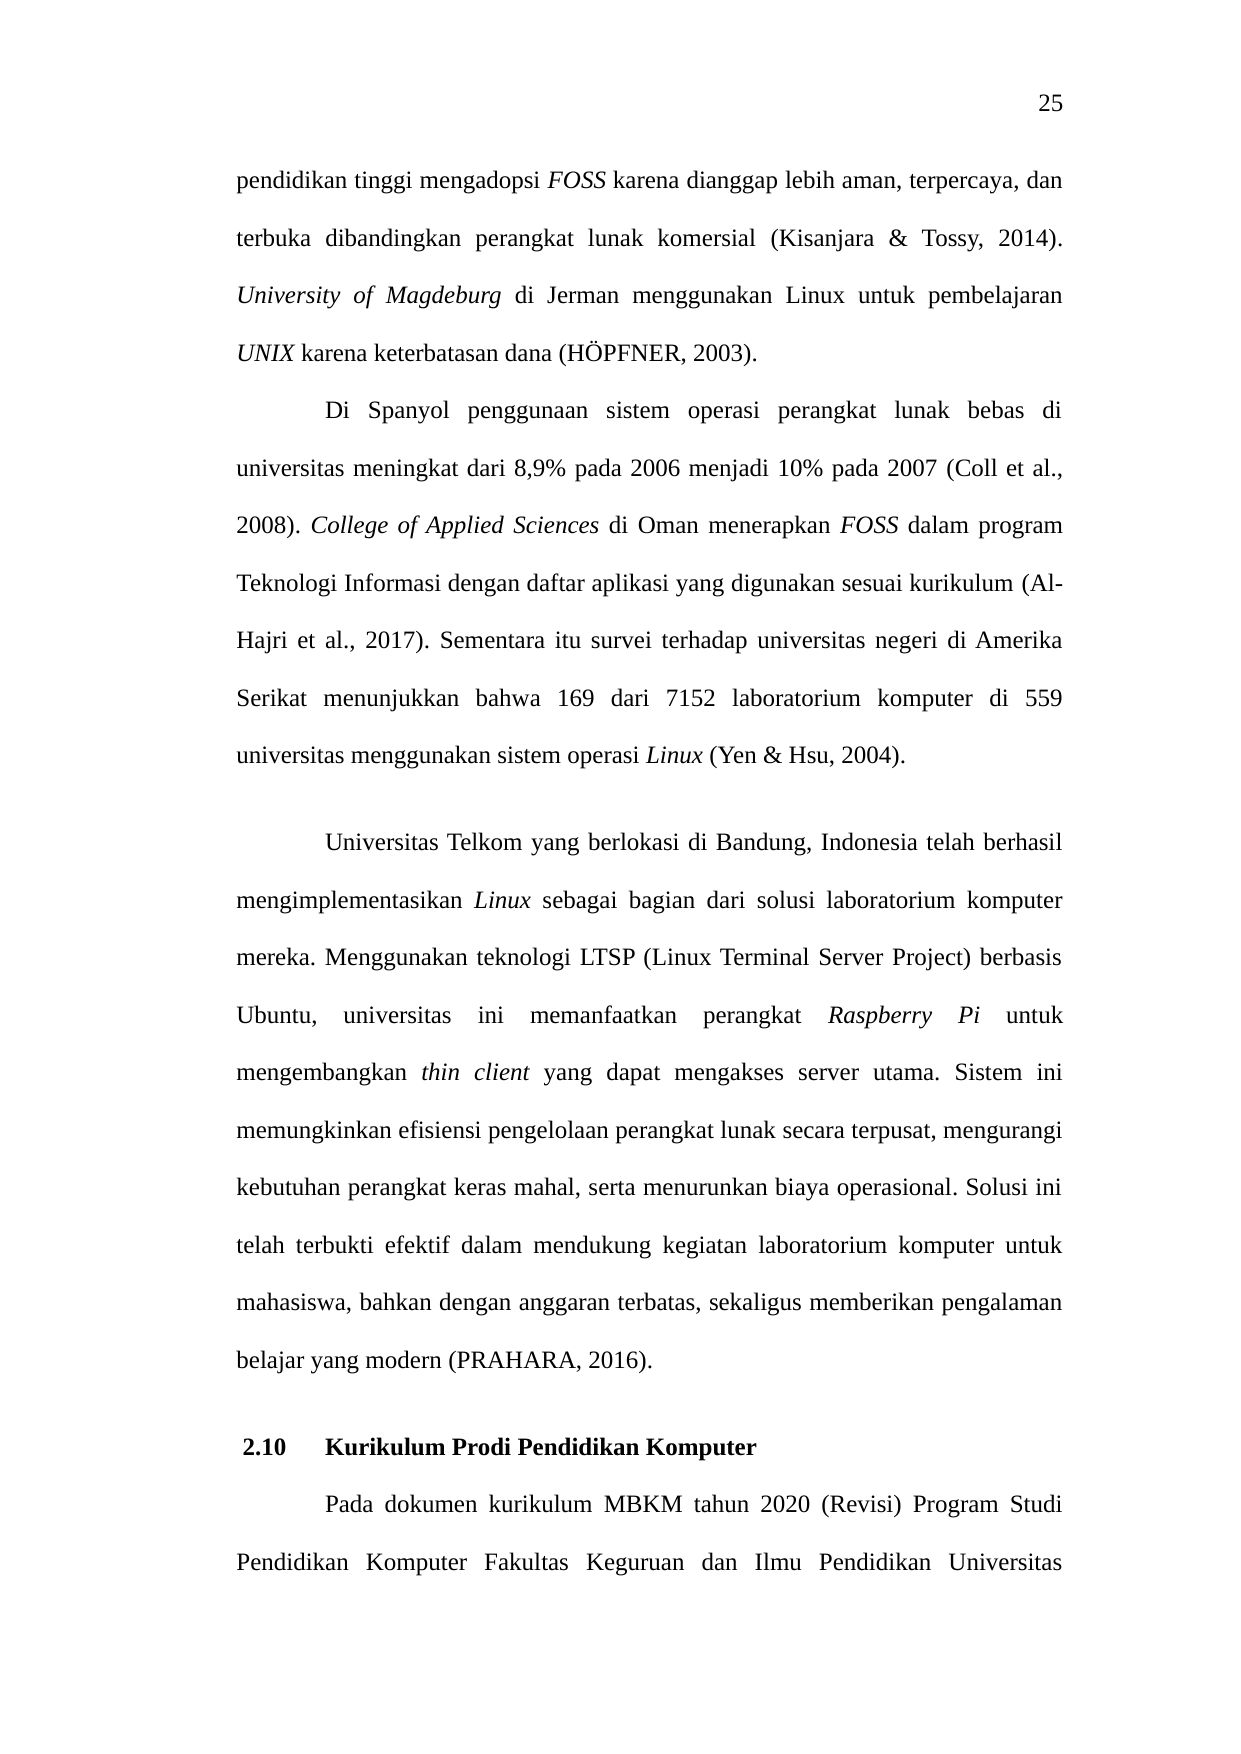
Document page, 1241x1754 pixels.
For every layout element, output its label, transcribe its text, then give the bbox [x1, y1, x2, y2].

text pendidikan tinggi mengadopsi FOSS karena dianggap lebih aman, terpercaya, dan terbuka dibandingkan perangkat lunak komersial (Kisanjara & Tossy, 2014)⁠. University of Magdeburg di Jerman menggunakan Linux untuk pembelajaran UNIX karena keterbatasan dana (HÖPFNER, 2003)⁠. [236, 165, 1063, 367]
subtitle Kurikulum Prodi Pendidikan Komputer [236, 1432, 1063, 1461]
text Di Spanyol penggunaan sistem operasi perangkat lunak bebas di universitas meningkat dari 8,9% pada 2006 menjadi 10% pada 2007 (Coll et al., 2008)⁠. College of Applied Sciences di Oman menerapkan FOSS dalam program Teknologi Informasi dengan daftar aplikasi yang digunakan sesuai kurikulum (Al-Hajri et al., 2017)⁠. Sementara itu survei terhadap universitas negeri di Amerika Serikat menunjukkan bahwa 169 dari 7152 laboratorium komputer di 559 universitas menggunakan sistem operasi Linux (Yen & Hsu, 2004)⁠. [236, 395, 1063, 769]
text Universitas Telkom yang berlokasi di Bandung, Indonesia telah berhasil mengimplementasikan Linux sebagai bagian dari solusi laboratorium komputer mereka. Menggunakan teknologi LTSP (Linux Terminal Server Project) berbasis Ubuntu, universitas ini memanfaatkan perangkat Raspberry Pi untuk mengembangkan thin client yang dapat mengakses server utama. Sistem ini memungkinkan efisiensi pengelolaan perangkat lunak secara terpusat, mengurangi kebutuhan perangkat keras mahal, serta menurunkan biaya operasional. Solusi ini telah terbukti efektif dalam mendukung kegiatan laboratorium komputer untuk mahasiswa, bahkan dengan anggaran terbatas, sekaligus memberikan pengalaman belajar yang modern (PRAHARA, 2016)⁠. [236, 827, 1063, 1373]
text Pada dokumen kurikulum MBKM tahun 2020 (Revisi) Program Studi Pendidikan Komputer Fakultas Keguruan dan Ilmu Pendidikan Universitas [236, 1489, 1063, 1576]
